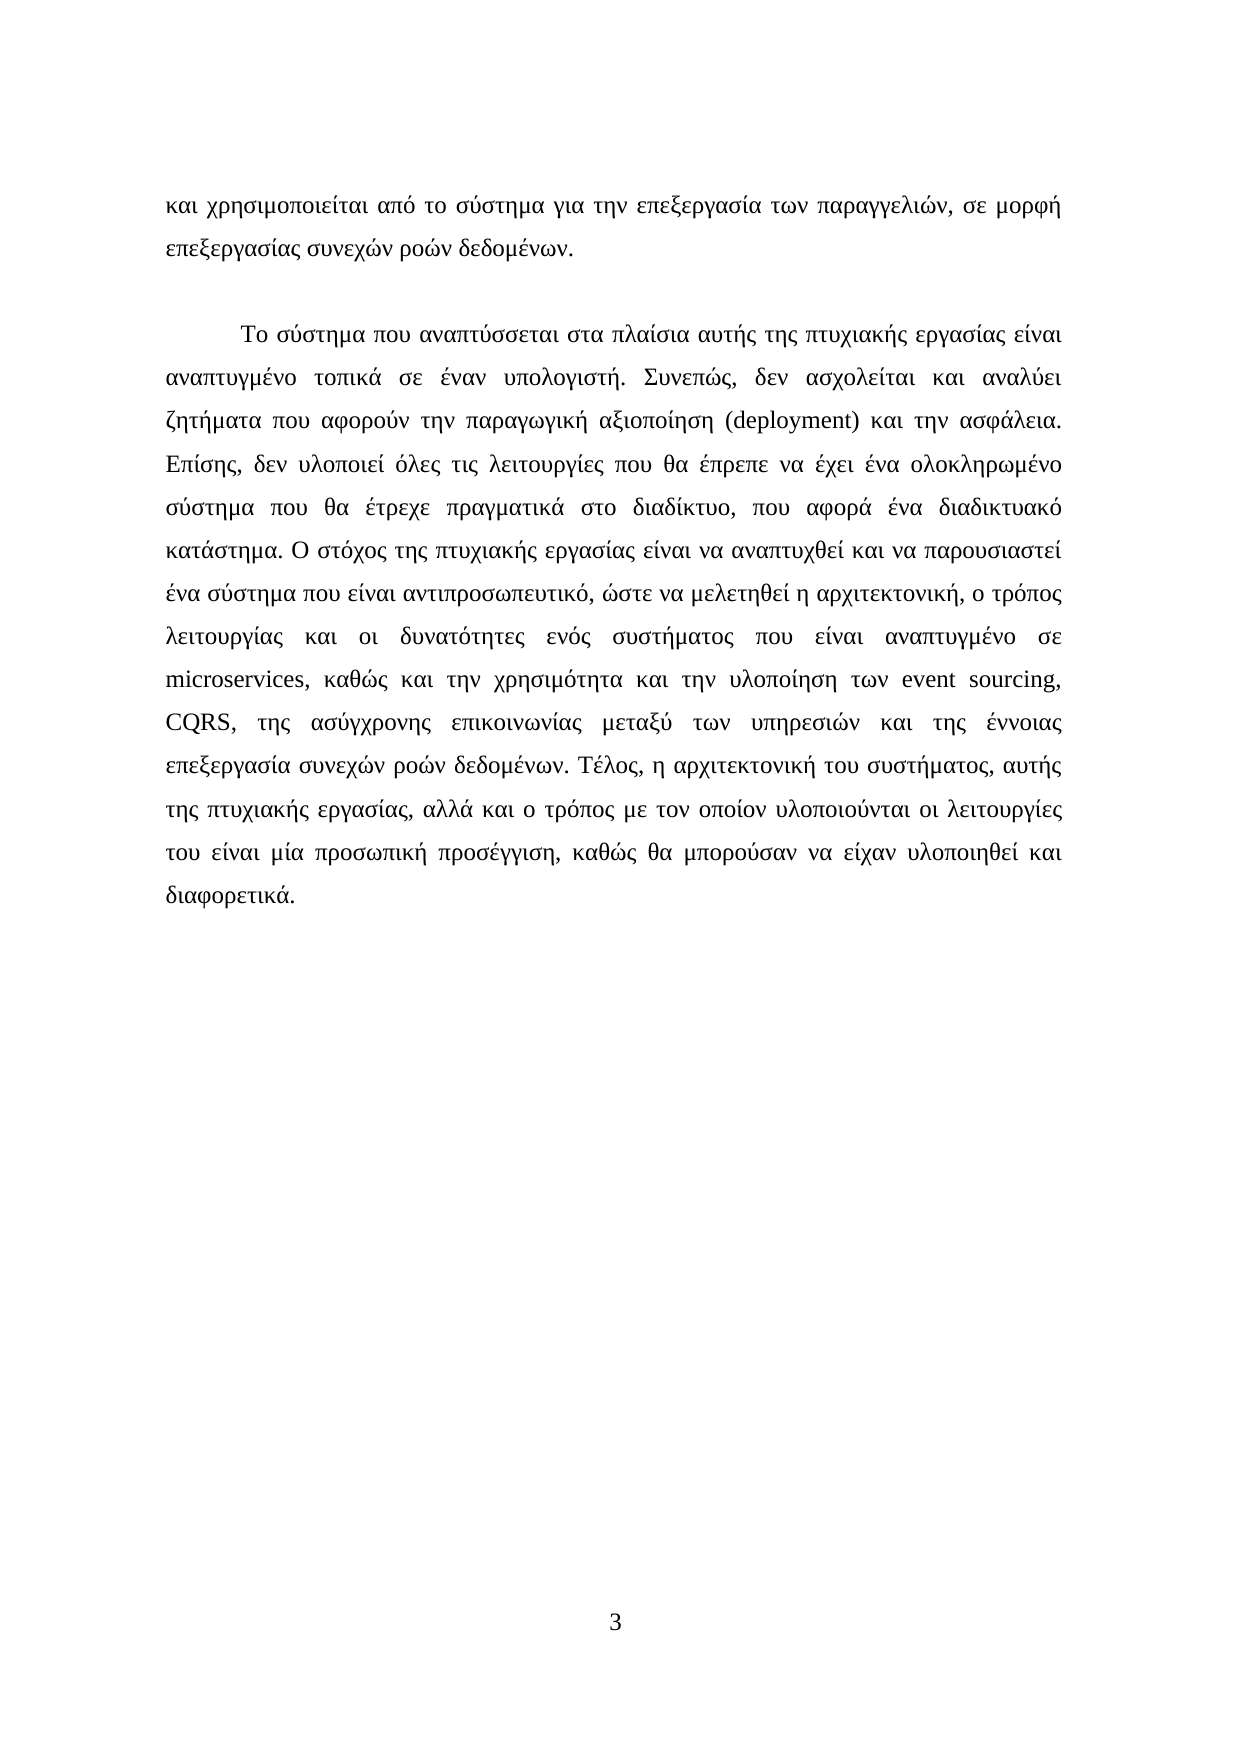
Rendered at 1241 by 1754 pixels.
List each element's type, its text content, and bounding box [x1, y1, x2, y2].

text Το σύστημα που αναπτύσσεται στα πλαίσια αυτής της πτυχιακής εργασίας είναι αναπτυγμένο τοπικά σε έναν υπολογιστή. Συνεπώς, δεν ασχολείται και αναλύει ζητήματα που αφορούν την παραγωγική αξιοποίηση (deployment) και την ασφάλεια. Επίσης, δεν υλοποιεί όλες τις λειτουργίες που θα έπρεπε να έχει ένα ολοκληρωμένο σύστημα που θα έτρεχε πραγματικά στο διαδίκτυο, που αφορά ένα διαδικτυακό κατάστημα. Ο στόχος της πτυχιακής εργασίας είναι να αναπτυχθεί και να παρουσιαστεί ένα σύστημα που είναι αντιπροσωπευτικό, ώστε να μελετηθεί η αρχιτεκτονική, ο τρόπος λειτουργίας και οι δυνατότητες ενός συστήματος που είναι αναπτυγμένο σε microservices, καθώς και την χρησιμότητα και την υλοποίηση των event sourcing, CQRS, της ασύγχρονης επικοινωνίας μεταξύ των υπηρεσιών και της έννοιας επεξεργασία συνεχών ροών δεδομένων. Τέλος, η αρχιτεκτονική του συστήματος, αυτής της πτυχιακής εργασίας, αλλά και ο τρόπος με τον οποίον υλοποιούνται οι λειτουργίες του είναι μία προσωπική προσέγγιση, καθώς θα μπορούσαν να είχαν υλοποιηθεί και διαφορετικά. [165, 319, 1063, 909]
text και χρησιμοποιείται από το σύστημα για την επεξεργασία των παραγγελιών, σε μορφή επεξεργασίας συνεχών ροών δεδομένων. [165, 190, 1063, 262]
